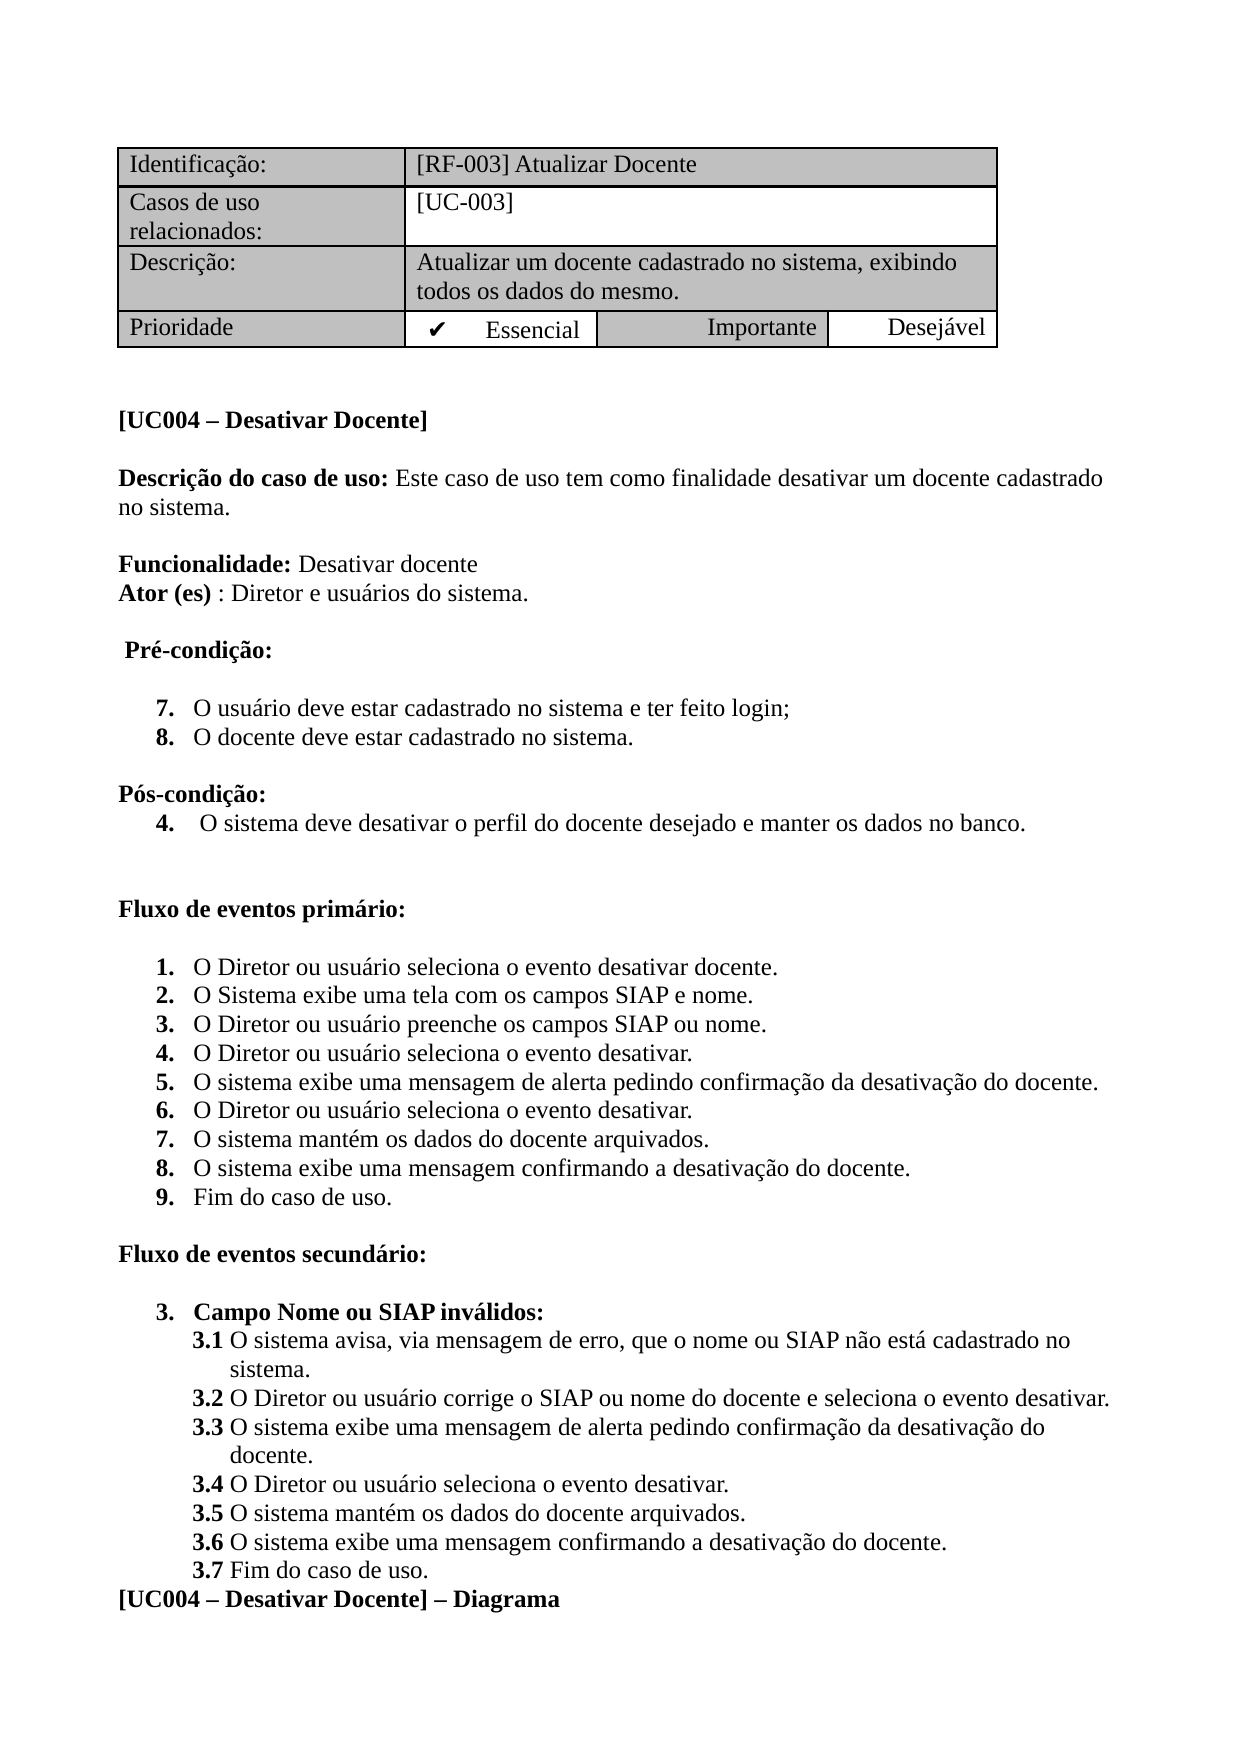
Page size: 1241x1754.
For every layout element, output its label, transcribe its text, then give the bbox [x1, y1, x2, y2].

list O sistema mantém os dados do docente arquivados. [156, 1124, 1122, 1153]
list O sistema mantém os dados do docente arquivados. [192, 1498, 1122, 1527]
text Ator (es) : Diretor e usuários do sistema. [118, 578, 1122, 607]
list O Diretor ou usuário seleciona o evento desativar. [192, 1469, 1122, 1498]
list O sistema deve desativar o perfil do docente desejado e manter os dados no banco. [156, 808, 1122, 837]
table_cell Casos de uso relacionados: [119, 188, 404, 245]
table_cell Importante [598, 312, 827, 346]
table_cell [UC-003] [406, 188, 996, 245]
table_header [RF-003] Atualizar Docente [406, 149, 996, 185]
list O usuário deve estar cadastrado no sistema e ter feito login; [156, 693, 1122, 722]
list Campo Nome ou SIAP inválidos: [156, 1297, 1122, 1326]
text [UC004 – Desativar Docente] – Diagrama [118, 1584, 1122, 1613]
list O sistema exibe uma mensagem confirmando a desativação do docente. [156, 1153, 1122, 1182]
list O Sistema exibe uma tela com os campos SIAP e nome. [156, 981, 1122, 1009]
text Fluxo de eventos primário: [118, 894, 1122, 923]
list O Diretor ou usuário seleciona o evento desativar docente. [156, 952, 1122, 981]
text Descrição do caso de uso: Este caso de uso tem como finalidade desativar um docente cadastrado no sistema. [118, 463, 1122, 521]
list O Diretor ou usuário seleciona o evento desativar. [156, 1096, 1122, 1124]
text [UC004 – Desativar Docente] [118, 406, 1122, 434]
table_cell Descrição: [119, 247, 404, 310]
table_cell Desejável [829, 312, 996, 346]
list O Diretor ou usuário corrige o SIAP ou nome do docente e seleciona o evento desativar. [192, 1383, 1122, 1412]
list O sistema exibe uma mensagem de alerta pedindo confirmação da desativação do docente. [192, 1412, 1122, 1469]
list O Diretor ou usuário preenche os campos SIAP ou nome. [156, 1009, 1122, 1038]
table_cell ✔ Essencial [406, 312, 596, 346]
list O sistema exibe uma mensagem confirmando a desativação do docente. [192, 1527, 1122, 1556]
text Fluxo de eventos secundário: [118, 1239, 1122, 1268]
text Pré-condição: [118, 636, 1122, 664]
table_header Identificação: [119, 149, 404, 185]
list O Diretor ou usuário seleciona o evento desativar. [156, 1038, 1122, 1067]
list O sistema exibe uma mensagem de alerta pedindo confirmação da desativação do docente. [156, 1067, 1122, 1096]
list Fim do caso de uso. [156, 1182, 1122, 1211]
list Fim do caso de uso. [192, 1556, 1122, 1584]
list O sistema avisa, via mensagem de erro, que o nome ou SIAP não está cadastrado no sistema. [192, 1326, 1122, 1383]
text Funcionalidade: Desativar docente [118, 549, 1122, 578]
table_cell Prioridade [119, 312, 404, 346]
list O docente deve estar cadastrado no sistema. [156, 722, 1122, 751]
table_cell Atualizar um docente cadastrado no sistema, exibindo todos os dados do mesmo. [406, 247, 996, 310]
text Pós-condição: [118, 779, 1122, 808]
